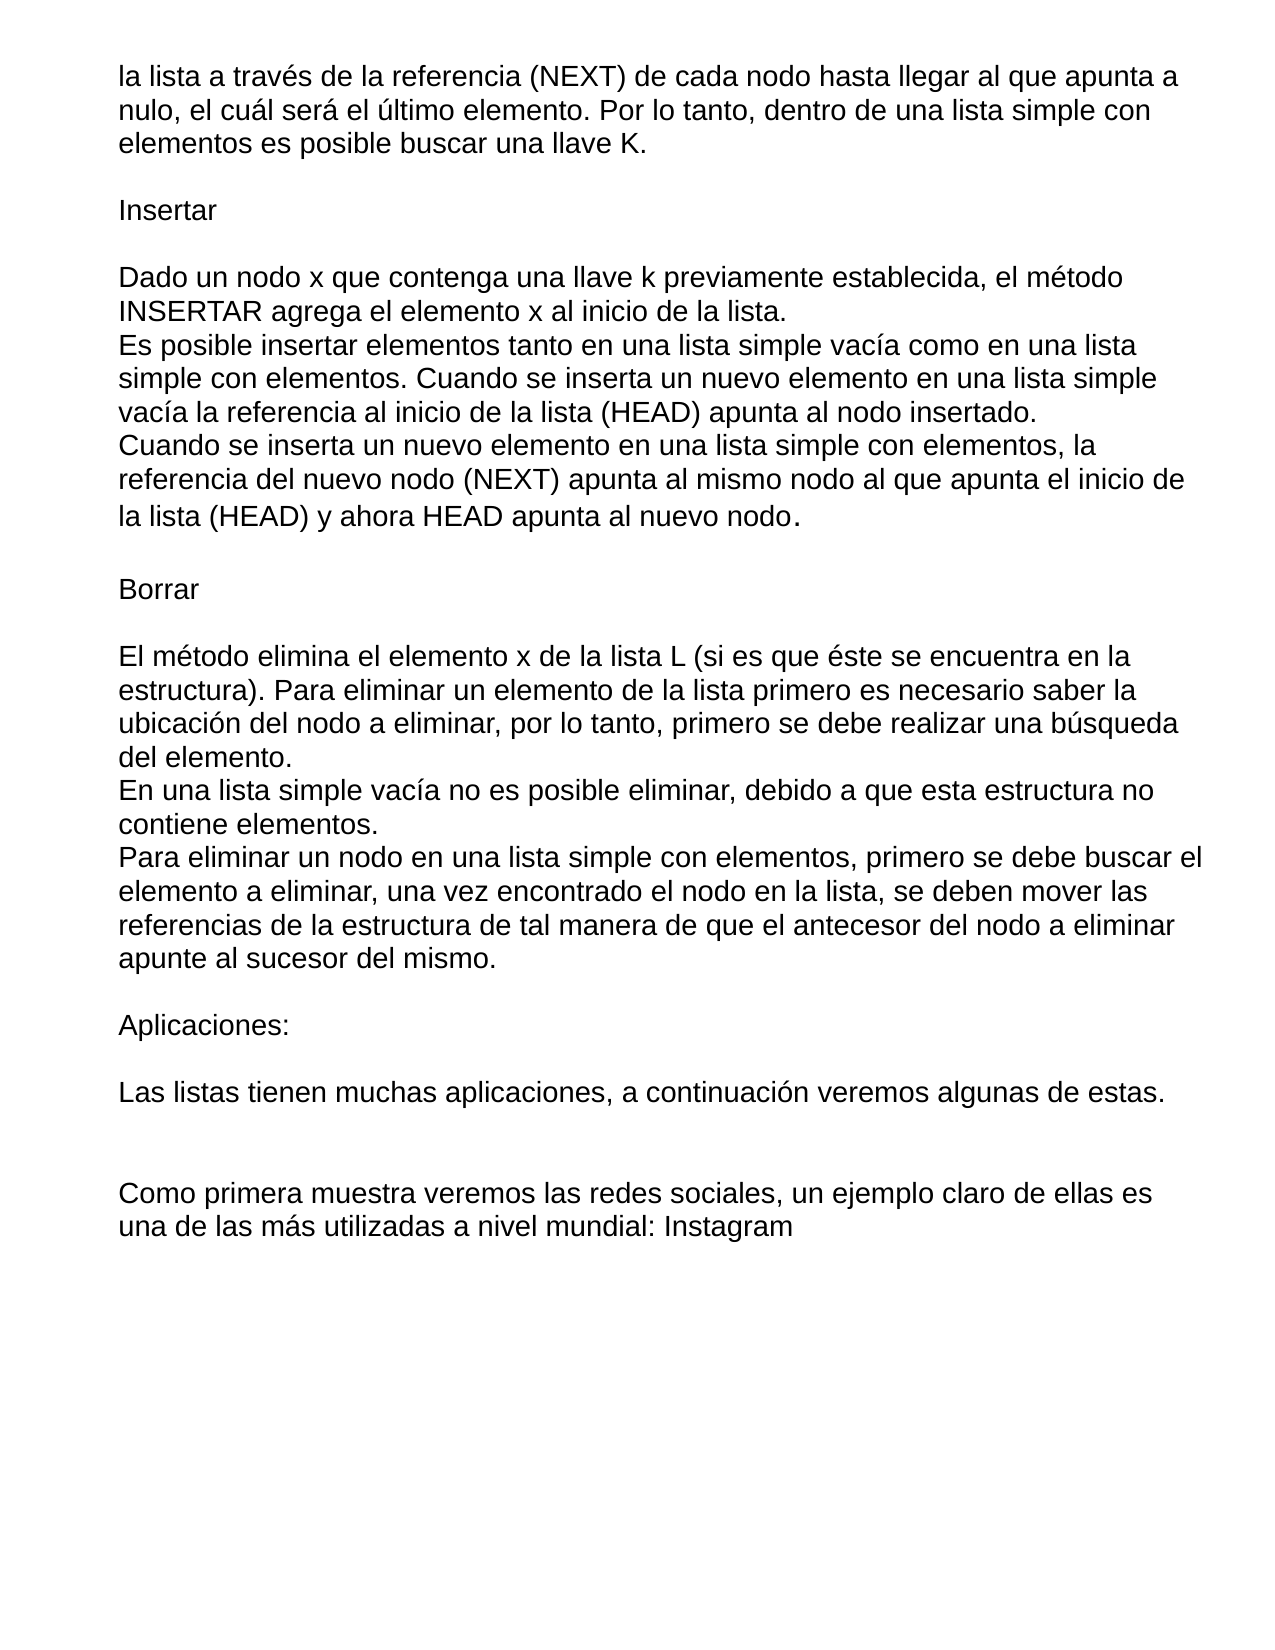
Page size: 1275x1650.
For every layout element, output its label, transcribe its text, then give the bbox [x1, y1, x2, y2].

text Insertar [118, 193, 1205, 227]
text Dado un nodo x que contenga una llave k previamente establecida, el método INSERTAR agrega el elemento x al inicio de la lista. [118, 260, 1205, 327]
text Cuando se inserta un nuevo elemento en una lista simple con elementos, la referencia del nuevo nodo (NEXT) apunta al mismo nodo al que apunta el inicio de la lista (HEAD) y ahora HEAD apunta al nuevo nodo. [118, 428, 1205, 534]
text Para eliminar un nodo en una lista simple con elementos, primero se debe buscar el elemento a eliminar, una vez encontrado el nodo en la lista, se deben mover las referencias de la estructura de tal manera de que el antecesor del nodo a eliminar apunte al sucesor del mismo. [118, 840, 1205, 974]
text Como primera muestra veremos las redes sociales, un ejemplo claro de ellas es una de las más utilizadas a nivel mundial: Instagram [118, 1176, 1205, 1243]
text Es posible insertar elementos tanto en una lista simple vacía como en una lista simple con elementos. Cuando se inserta un nuevo elemento en una lista simple vacía la referencia al inicio de la lista (HEAD) apunta al nodo insertado. [118, 327, 1205, 428]
text Aplicaciones: [118, 1008, 1205, 1042]
text El método elimina el elemento x de la lista L (si es que éste se encuentra en la estructura). Para eliminar un elemento de la lista primero es necesario saber la ubicación del nodo a eliminar, por lo tanto, primero se debe realizar una búsqueda del elemento. [118, 639, 1205, 773]
text Borrar [118, 572, 1205, 606]
text En una lista simple vacía no es posible eliminar, debido a que esta estructura no contiene elementos. [118, 773, 1205, 840]
text la lista a través de la referencia (NEXT) de cada nodo hasta llegar al que apunta a nulo, el cuál será el último elemento. Por lo tanto, dentro de una lista simple con elementos es posible buscar una llave K. [118, 59, 1205, 160]
text Las listas tienen muchas aplicaciones, a continuación veremos algunas de estas. [118, 1075, 1205, 1109]
